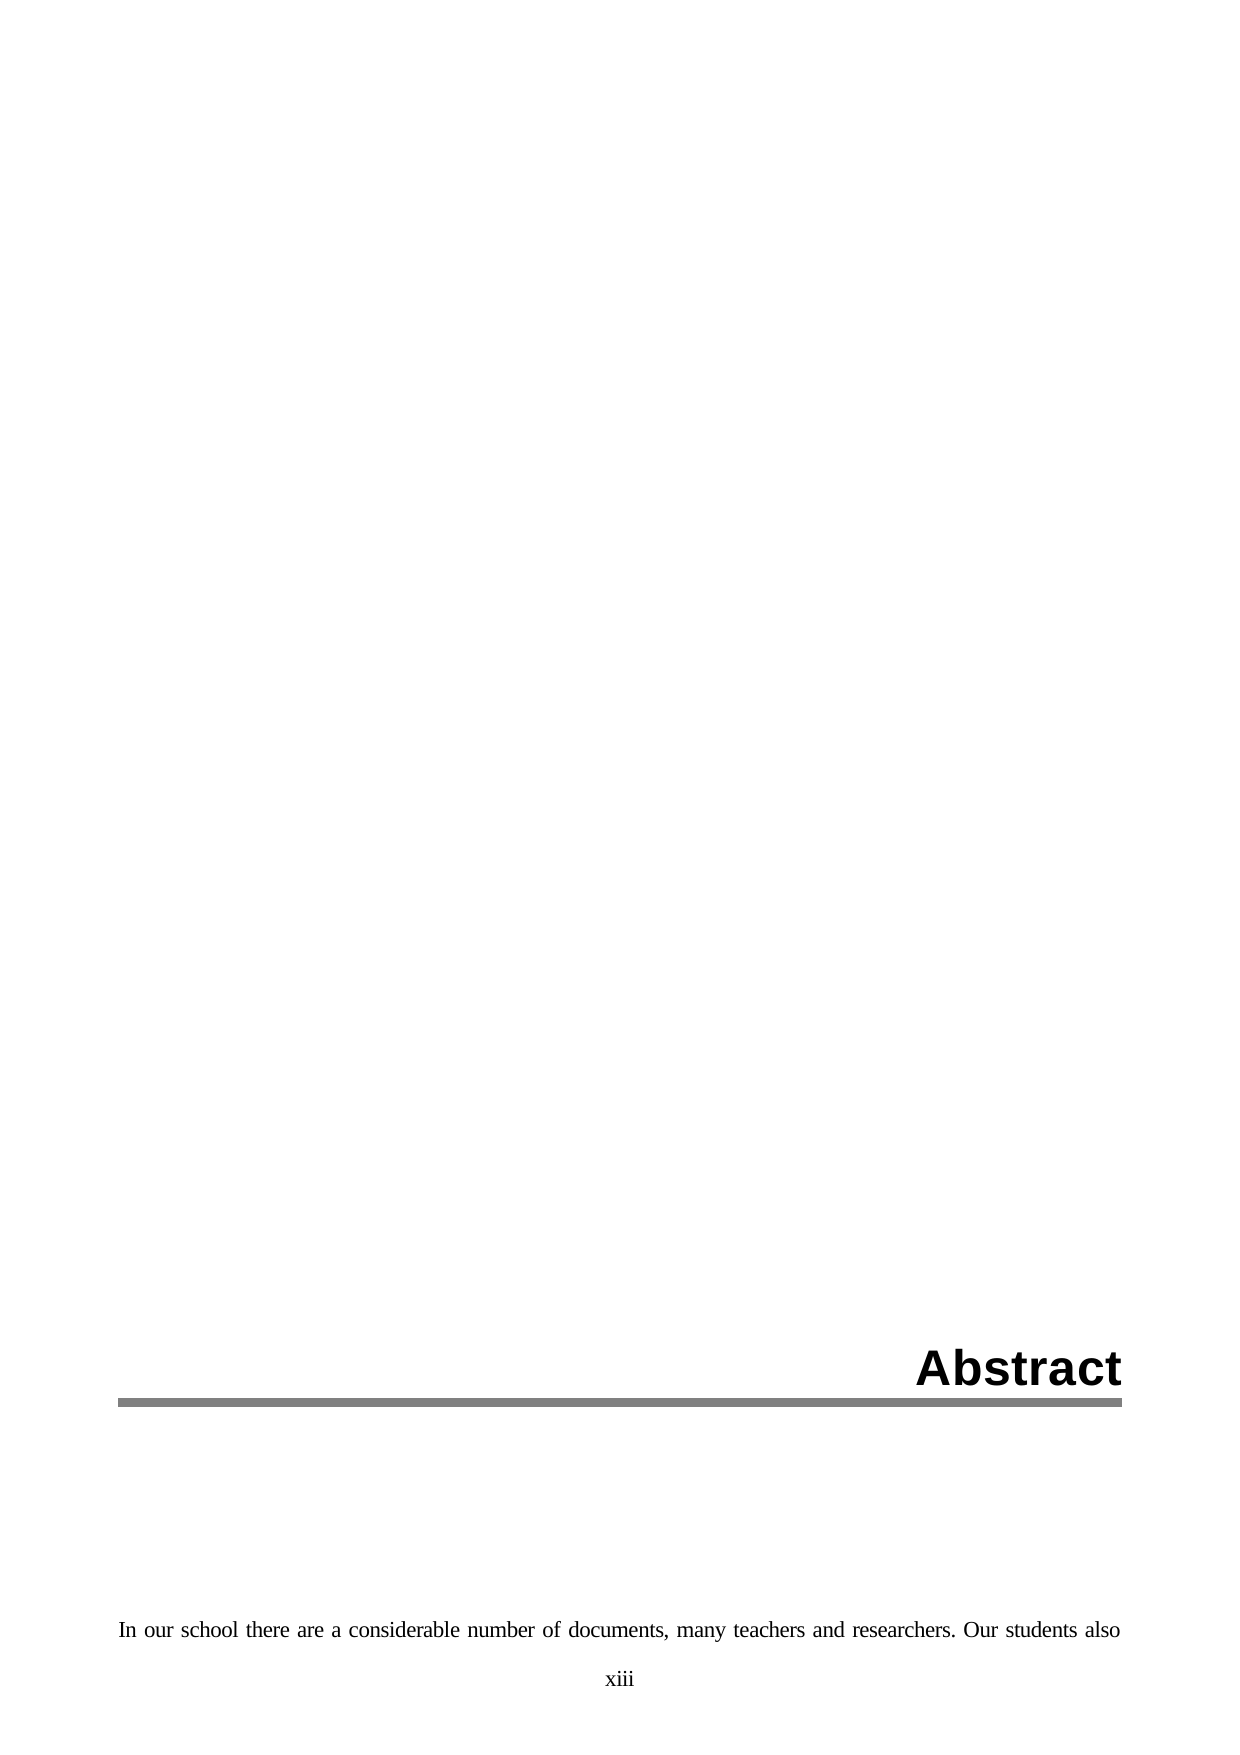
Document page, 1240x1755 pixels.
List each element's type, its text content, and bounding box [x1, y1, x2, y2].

text Abstract [118, 1338, 1122, 1398]
text In our school there are a considerable number of documents, many teachers and researchers. Our students also [118, 1616, 1121, 1643]
